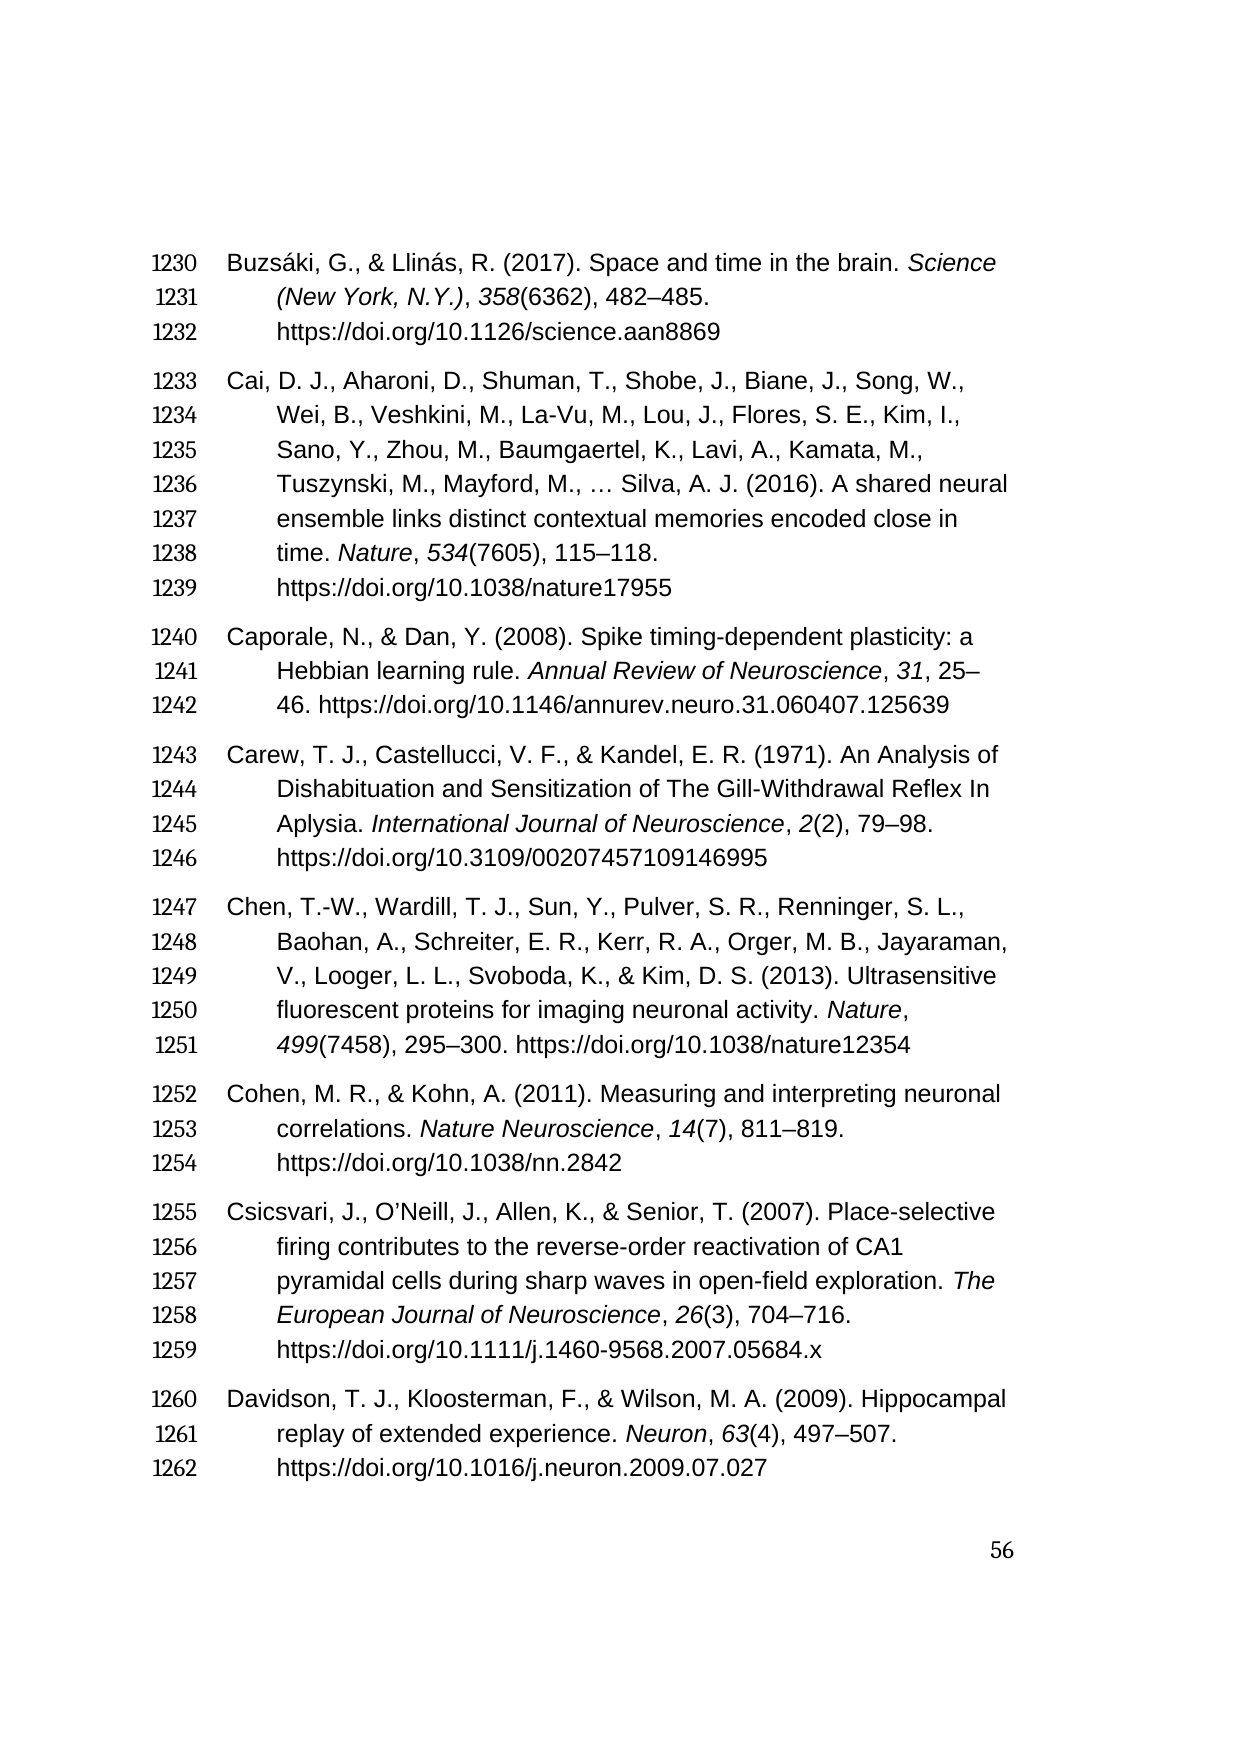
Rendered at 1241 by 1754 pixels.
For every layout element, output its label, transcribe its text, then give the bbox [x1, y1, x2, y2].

text Caporale, N., & Dan, Y. (2008). Spike timing-dependent plasticity: a Hebbian learning rule. Annual Review of Neuroscience, 31, 25–46. https://doi.org/10.1146/annurev.neuro.31.060407.125639 [226, 622, 1014, 719]
text Carew, T. J., Castellucci, V. F., & Kandel, E. R. (1971). An Analysis of Dishabituation and Sensitization of The Gill-Withdrawal Reflex In Aplysia. International Journal of Neuroscience, 2(2), 79–98. https://doi.org/10.3109/00207457109146995 [226, 739, 1014, 872]
text Davidson, T. J., Kloosterman, F., & Wilson, M. A. (2009). Hippocampal replay of extended experience. Neuron, 63(4), 497–507. https://doi.org/10.1016/j.neuron.2009.07.027 [226, 1384, 1014, 1482]
text Buzsáki, G., & Llinás, R. (2017). Space and time in the brain. Science (New York, N.Y.), 358(6362), 482–485. https://doi.org/10.1126/science.aan8869 [226, 248, 1014, 345]
text Cai, D. J., Aharoni, D., Shuman, T., Shobe, J., Biane, J., Song, W., Wei, B., Veshkini, M., La-Vu, M., Lou, J., Flores, S. E., Kim, I., Sano, Y., Zhou, M., Baumgaertel, K., Lavi, A., Kamata, M., Tuszynski, M., Mayford, M., … Silva, A. J. (2016). A shared neural ensemble links distinct contextual memories encoded close in time. Nature, 534(7605), 115–118. https://doi.org/10.1038/nature17955 [226, 366, 1014, 601]
text Cohen, M. R., & Kohn, A. (2011). Measuring and interpreting neuronal correlations. Nature Neuroscience, 14(7), 811–819. https://doi.org/10.1038/nn.2842 [226, 1079, 1014, 1177]
text Chen, T.-W., Wardill, T. J., Sun, Y., Pulver, S. R., Renninger, S. L., Baohan, A., Schreiter, E. R., Kerr, R. A., Orger, M. B., Jayaraman, V., Looger, L. L., Svoboda, K., & Kim, D. S. (2013). Ultrasensitive fluorescent proteins for imaging neuronal activity. Nature, 499(7458), 295–300. https://doi.org/10.1038/nature12354 [226, 892, 1014, 1059]
text Csicsvari, J., O’Neill, J., Allen, K., & Senior, T. (2007). Place-selective firing contributes to the reverse-order reactivation of CA1 pyramidal cells during sharp waves in open-field exploration. The European Journal of Neuroscience, 26(3), 704–716. https://doi.org/10.1111/j.1460-9568.2007.05684.x [226, 1197, 1014, 1364]
